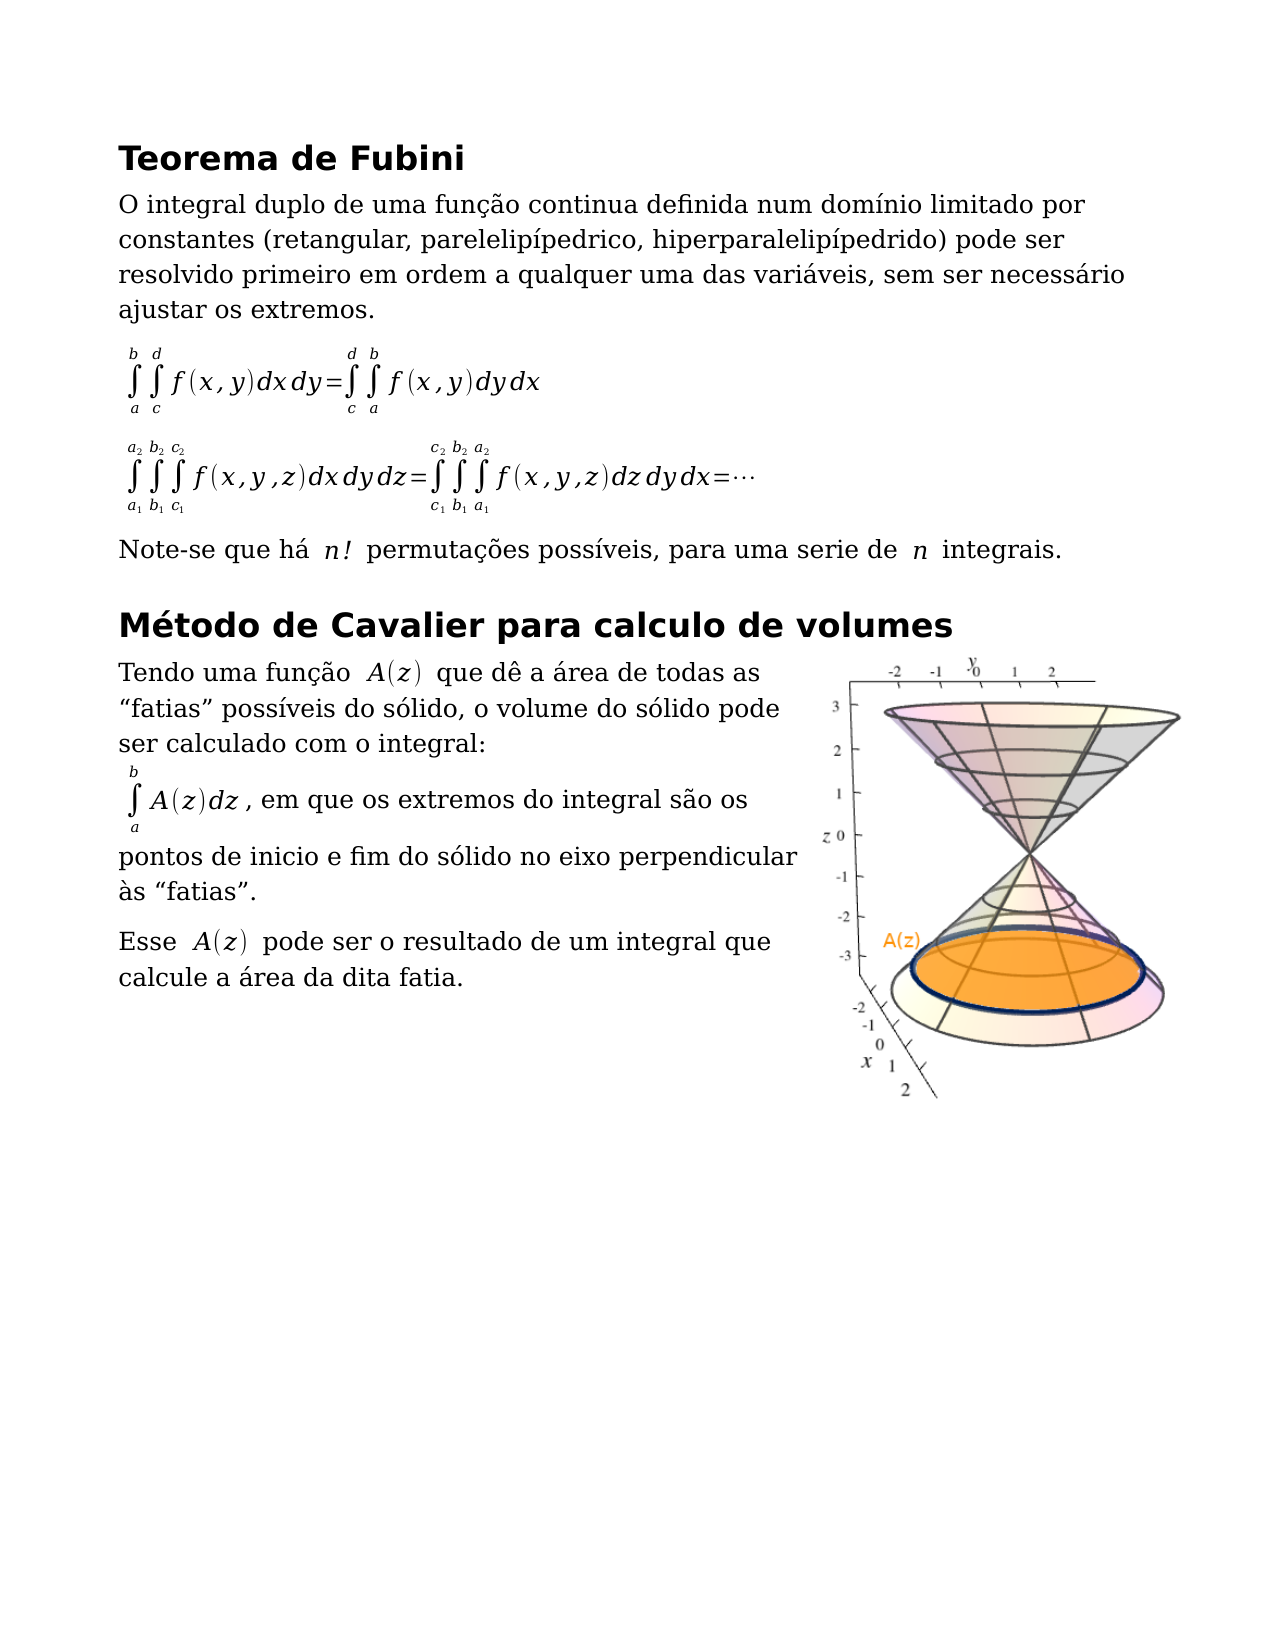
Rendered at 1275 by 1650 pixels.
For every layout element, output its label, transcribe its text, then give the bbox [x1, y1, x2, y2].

subtitle Teorema de Fubini [118, 139, 1157, 178]
text Esse pode ser o resultado de um integral que calcule a área da dita fatia. [118, 927, 821, 992]
text O integral duplo de uma função continua definida num domínio limitado por constantes (retangular, parelelipípedrico, hiperparalelipípedrido) pode ser resolvido primeiro em ordem a qualquer uma das variáveis, sem ser necessário ajustar os extremos. [118, 191, 1157, 325]
subtitle Método de Cavalier para calculo de volumes [118, 606, 1157, 645]
text Note-se que há permutações possíveis, para uma serie de integrais. [118, 536, 1157, 565]
picture [821, 657, 1191, 1106]
text Tendo uma função que dê a área de todas as “fatias” possíveis do sólido, o volume do sólido pode ser calculado com o integral: , em que os extremos do integral são os pontos de inicio e fim do sólido no eixo perpendicular às “fatias”. [118, 658, 821, 906]
